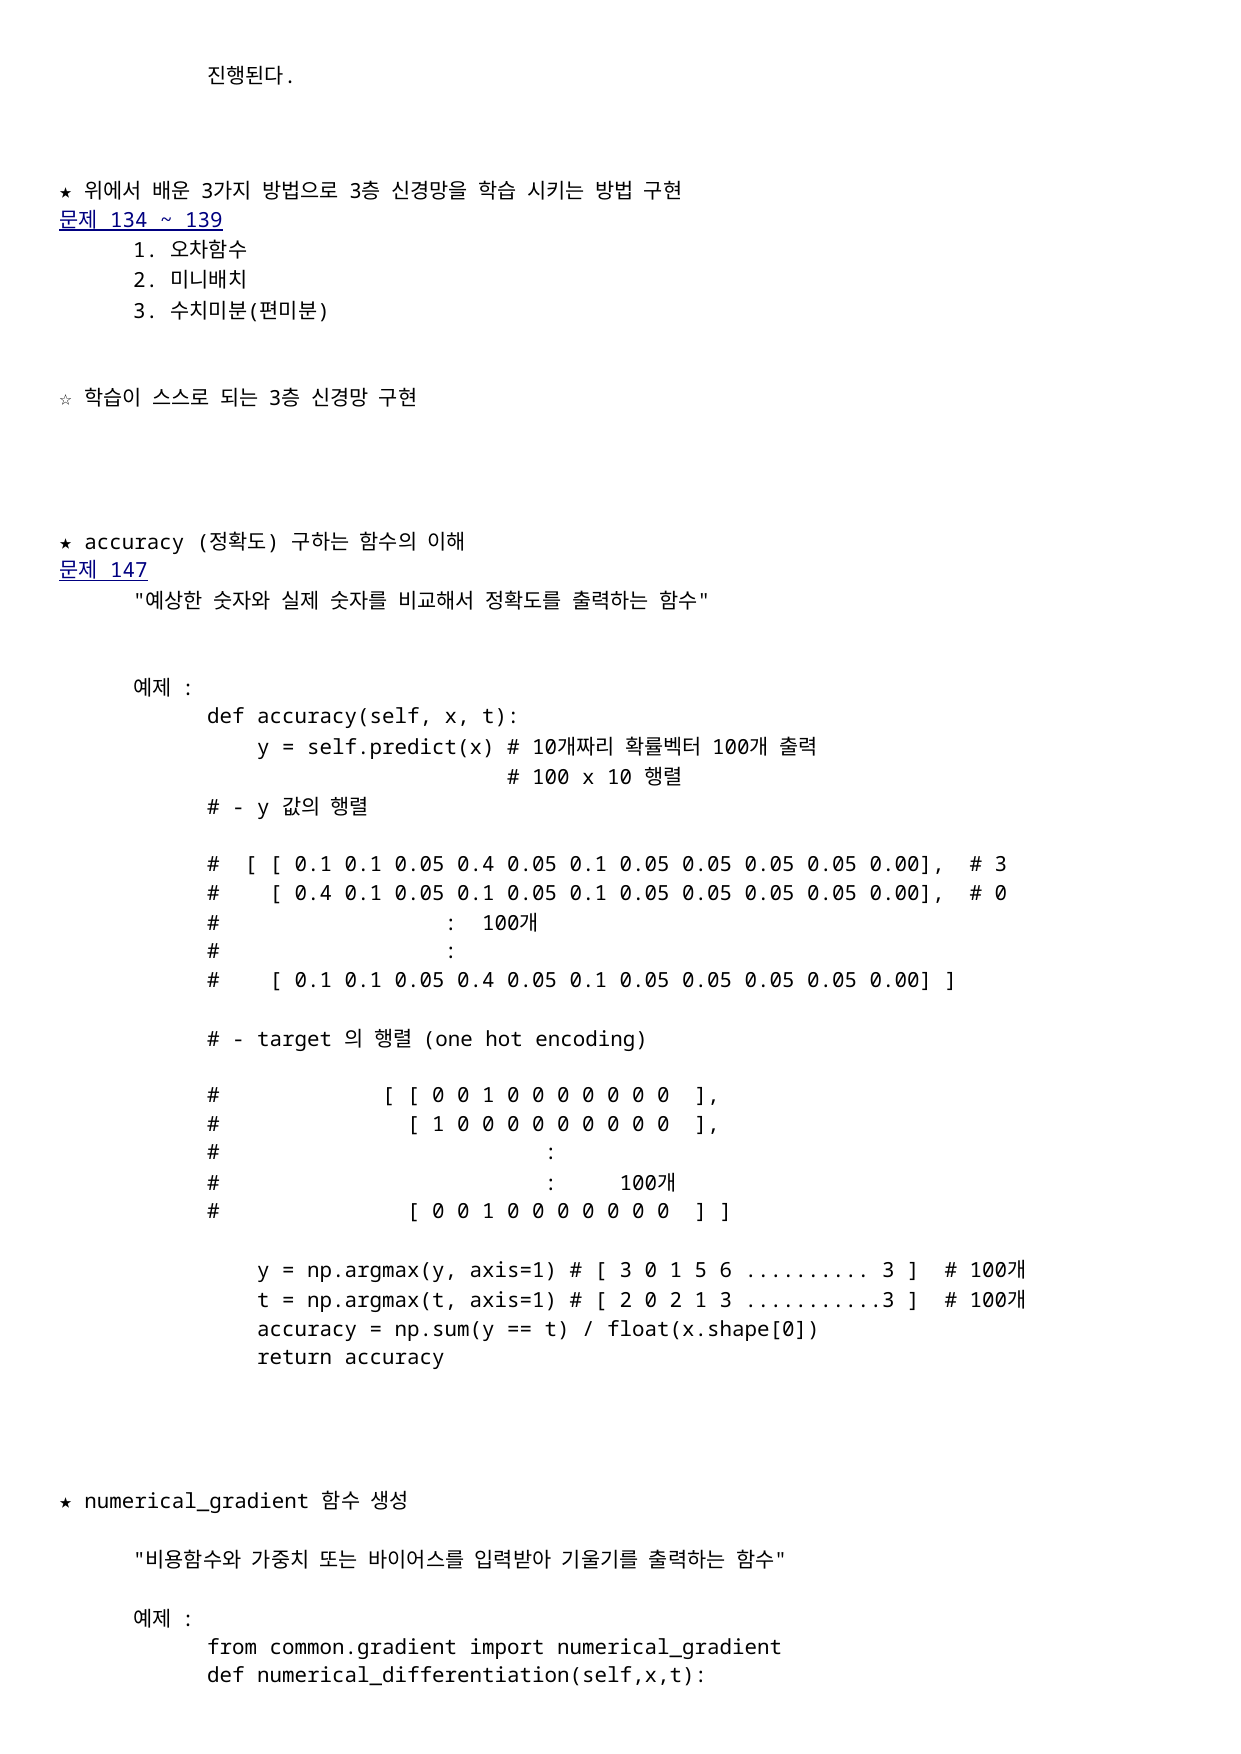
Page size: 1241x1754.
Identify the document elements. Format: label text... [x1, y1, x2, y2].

text # : 100개 [59, 906, 1181, 937]
text # : [59, 1137, 1181, 1166]
text 1. 오차함수 [59, 233, 1181, 264]
text return accuracy [59, 1342, 1181, 1371]
text 문제 134 ~ 139 [59, 205, 1181, 233]
text def accuracy(self, x, t): [59, 702, 1181, 730]
text # : 100개 [59, 1166, 1181, 1196]
text ★ accuracy (정확도) 구하는 함수의 이해 [59, 525, 1181, 556]
text ★ numerical_gradient 함수 생성 [59, 1484, 1181, 1515]
text t = np.argmax(t, axis=1) # [ 2 0 2 1 3 ...........3 ] # 100개 [59, 1283, 1181, 1314]
text 2. 미니배치 [59, 264, 1181, 294]
text "예상한 숫자와 실제 숫자를 비교해서 정확도를 출력하는 함수" [59, 584, 1181, 614]
text 예제 : [59, 1602, 1181, 1632]
text ★ 위에서 배운 3가지 방법으로 3층 신경망을 학습 시키는 방법 구현 [59, 175, 1181, 205]
text ☆ 학습이 스스로 되는 3층 신경망 구현 [59, 381, 1181, 412]
text 문제 147 [59, 556, 1181, 584]
text 진행된다. [59, 59, 1181, 89]
text # [ 0 0 1 0 0 0 0 0 0 0 ] ] [59, 1196, 1181, 1225]
text 3. 수치미분(편미분) [59, 294, 1181, 324]
text # [ 0.1 0.1 0.05 0.4 0.05 0.1 0.05 0.05 0.05 0.05 0.00] ] [59, 965, 1181, 993]
text # [ 0.4 0.1 0.05 0.1 0.05 0.1 0.05 0.05 0.05 0.05 0.00], # 0 [59, 878, 1181, 906]
text # - target 의 행렬 (one hot encoding) [59, 1022, 1181, 1052]
text 예제 : [59, 671, 1181, 702]
text y = np.argmax(y, axis=1) # [ 3 0 1 5 6 .......... 3 ] # 100개 [59, 1253, 1181, 1283]
text y = self.predict(x) # 10개짜리 확률벡터 100개 출력 [59, 730, 1181, 760]
text # [ [ 0 0 1 0 0 0 0 0 0 0 ], [59, 1081, 1181, 1109]
text def numerical_differentiation(self,x,t): [59, 1661, 1181, 1689]
text "비용함수와 가중치 또는 바이어스를 입력받아 기울기를 출력하는 함수" [59, 1543, 1181, 1573]
text # [ 1 0 0 0 0 0 0 0 0 0 ], [59, 1109, 1181, 1137]
text # - y 값의 행렬 [59, 791, 1181, 821]
text from common.gradient import numerical_gradient [59, 1632, 1181, 1661]
text # : [59, 937, 1181, 965]
text # 100 x 10 행렬 [59, 760, 1181, 791]
text # [ [ 0.1 0.1 0.05 0.4 0.05 0.1 0.05 0.05 0.05 0.05 0.00], # 3 [59, 849, 1181, 878]
text accuracy = np.sum(y == t) / float(x.shape[0]) [59, 1314, 1181, 1342]
